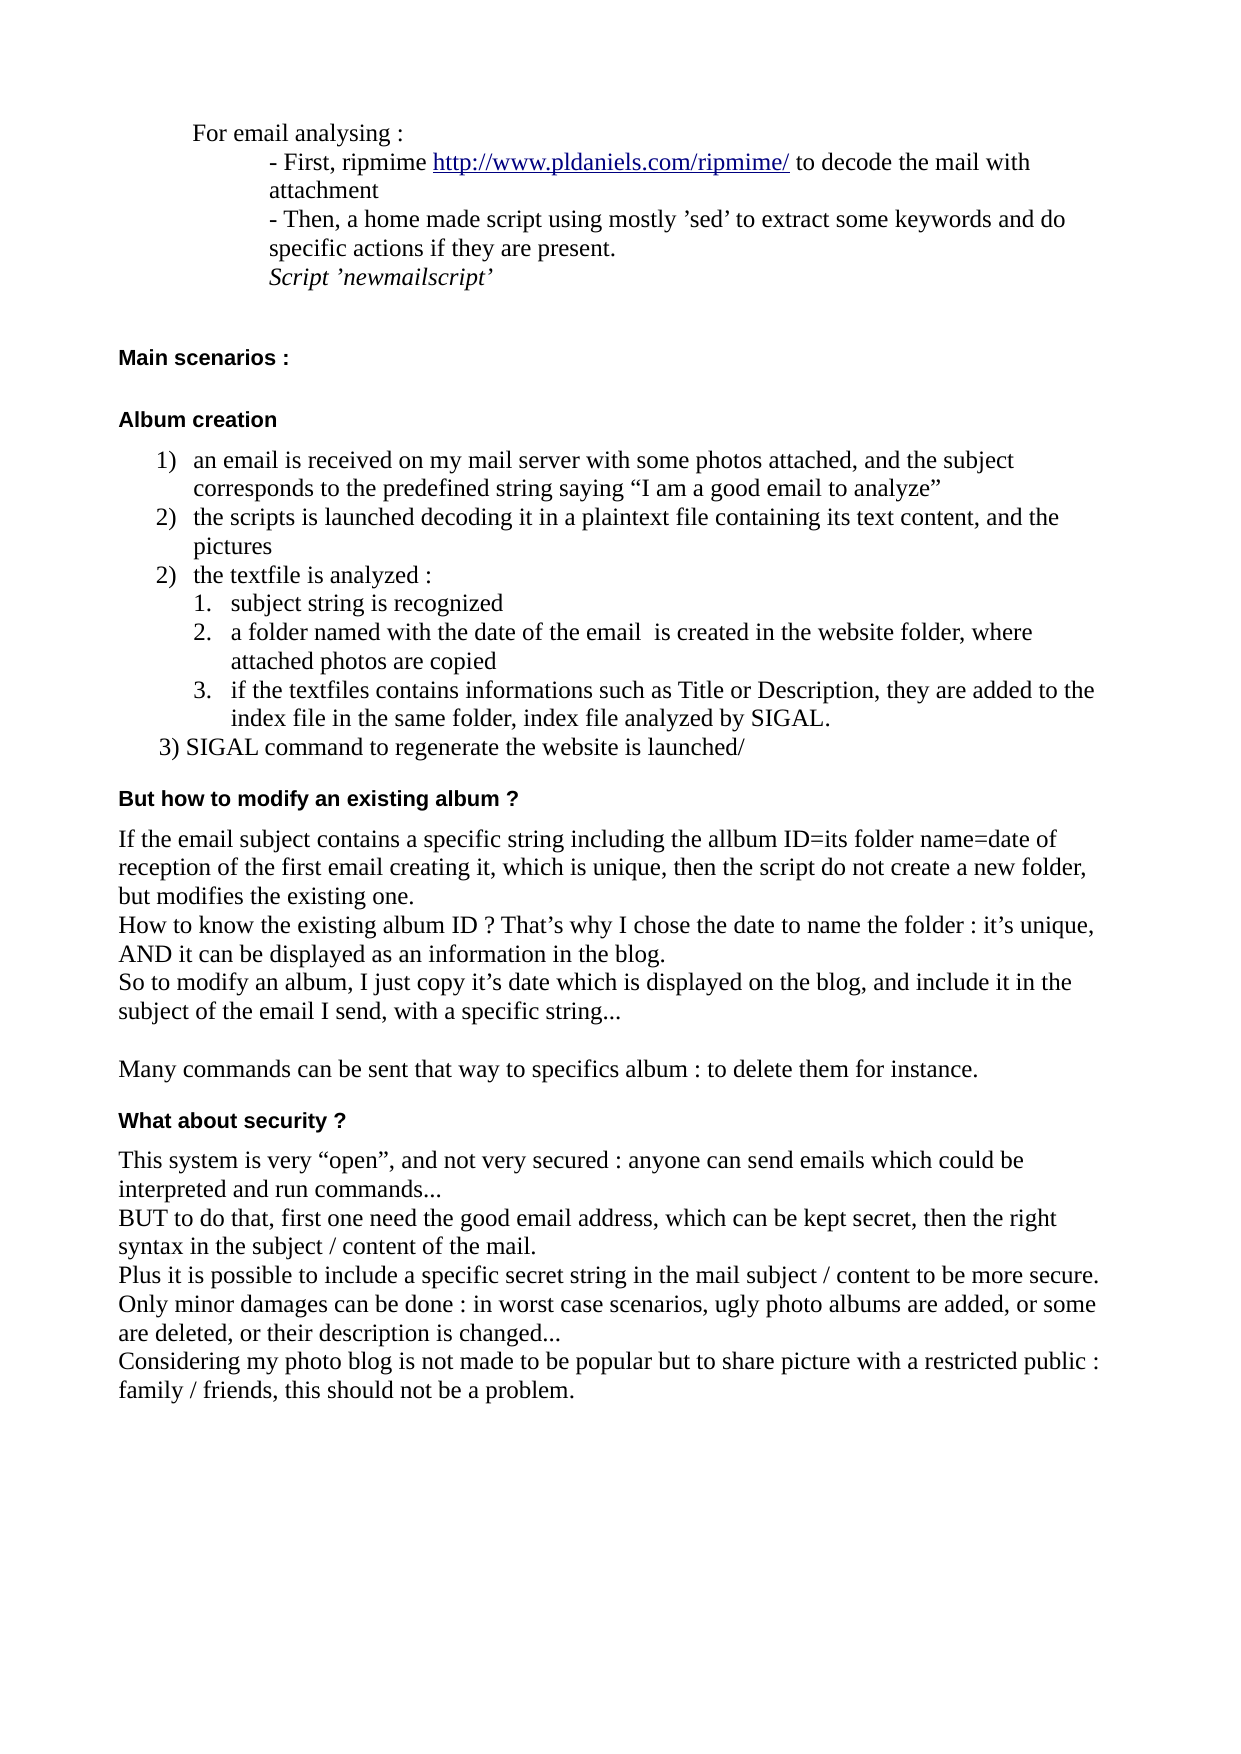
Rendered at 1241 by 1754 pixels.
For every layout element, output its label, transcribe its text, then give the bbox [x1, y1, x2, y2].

list the textfile is analyzed : [156, 560, 1122, 588]
text Considering my photo blog is not made to be popular but to share picture with a restricted public : family / friends, this should not be a problem. [118, 1346, 1122, 1404]
text BUT to do that, first one need the good email address, which can be kept secret, then the right syntax in the subject / content of the mail. [118, 1203, 1122, 1260]
subtitle Album creation [118, 407, 1122, 432]
text This system is very “open”, and not very secured : anyone can send emails which could be interpreted and run commands... [118, 1145, 1122, 1203]
text Plus it is possible to include a specific secret string in the mail subject / content to be more secure. Only minor damages can be done : in worst case scenarios, ugly photo albums are added, or some are deleted, or their description is changed... [118, 1260, 1122, 1346]
subtitle Main scenarios : [118, 344, 1122, 369]
subtitle What about security ? [118, 1107, 1122, 1133]
list subject string is recognized [193, 588, 1122, 617]
list an email is received on my mail server with some photos attached, and the subject corresponds to the predefined string saying “I am a good email to analyze” [156, 445, 1122, 502]
list a folder named with the date of the email is created in the website folder, where attached photos are copied [193, 617, 1122, 675]
text So to modify an album, I just copy it’s date which is displayed on the blog, and include it in the subject of the email I send, with a specific string... [118, 967, 1122, 1025]
text - Then, a home made script using mostly ’sed’ to extract some keywords and do specific actions if they are present. Script ’newmailscript’ [269, 204, 1122, 291]
subtitle But how to modify an existing album ? [118, 786, 1122, 811]
text - First, ripmime http://www.pldaniels.com/ripmime/ to decode the mail with attachment [269, 147, 1122, 204]
text Many commands can be sent that way to specifics album : to delete them for instance. [118, 1054, 1122, 1082]
text If the email subject contains a specific string including the allbum ID=its folder name=date of reception of the first email creating it, which is unique, then the script do not create a new folder, but modifies the existing one. How to know the existing album ID ? That’s why I chose the date to name the folder : it’s unique, AND it can be displayed as an information in the blog. [118, 824, 1122, 967]
text For email analysing : [118, 118, 1122, 147]
list if the textfiles contains informations such as Title or Description, they are added to the index file in the same folder, index file analyzed by SIGAL. [193, 675, 1122, 732]
list the scripts is launched decoding it in a plaintext file containing its text content, and the pictures [156, 502, 1122, 560]
list 3) SIGAL command to regenerate the website is launched/ [158, 732, 1122, 761]
